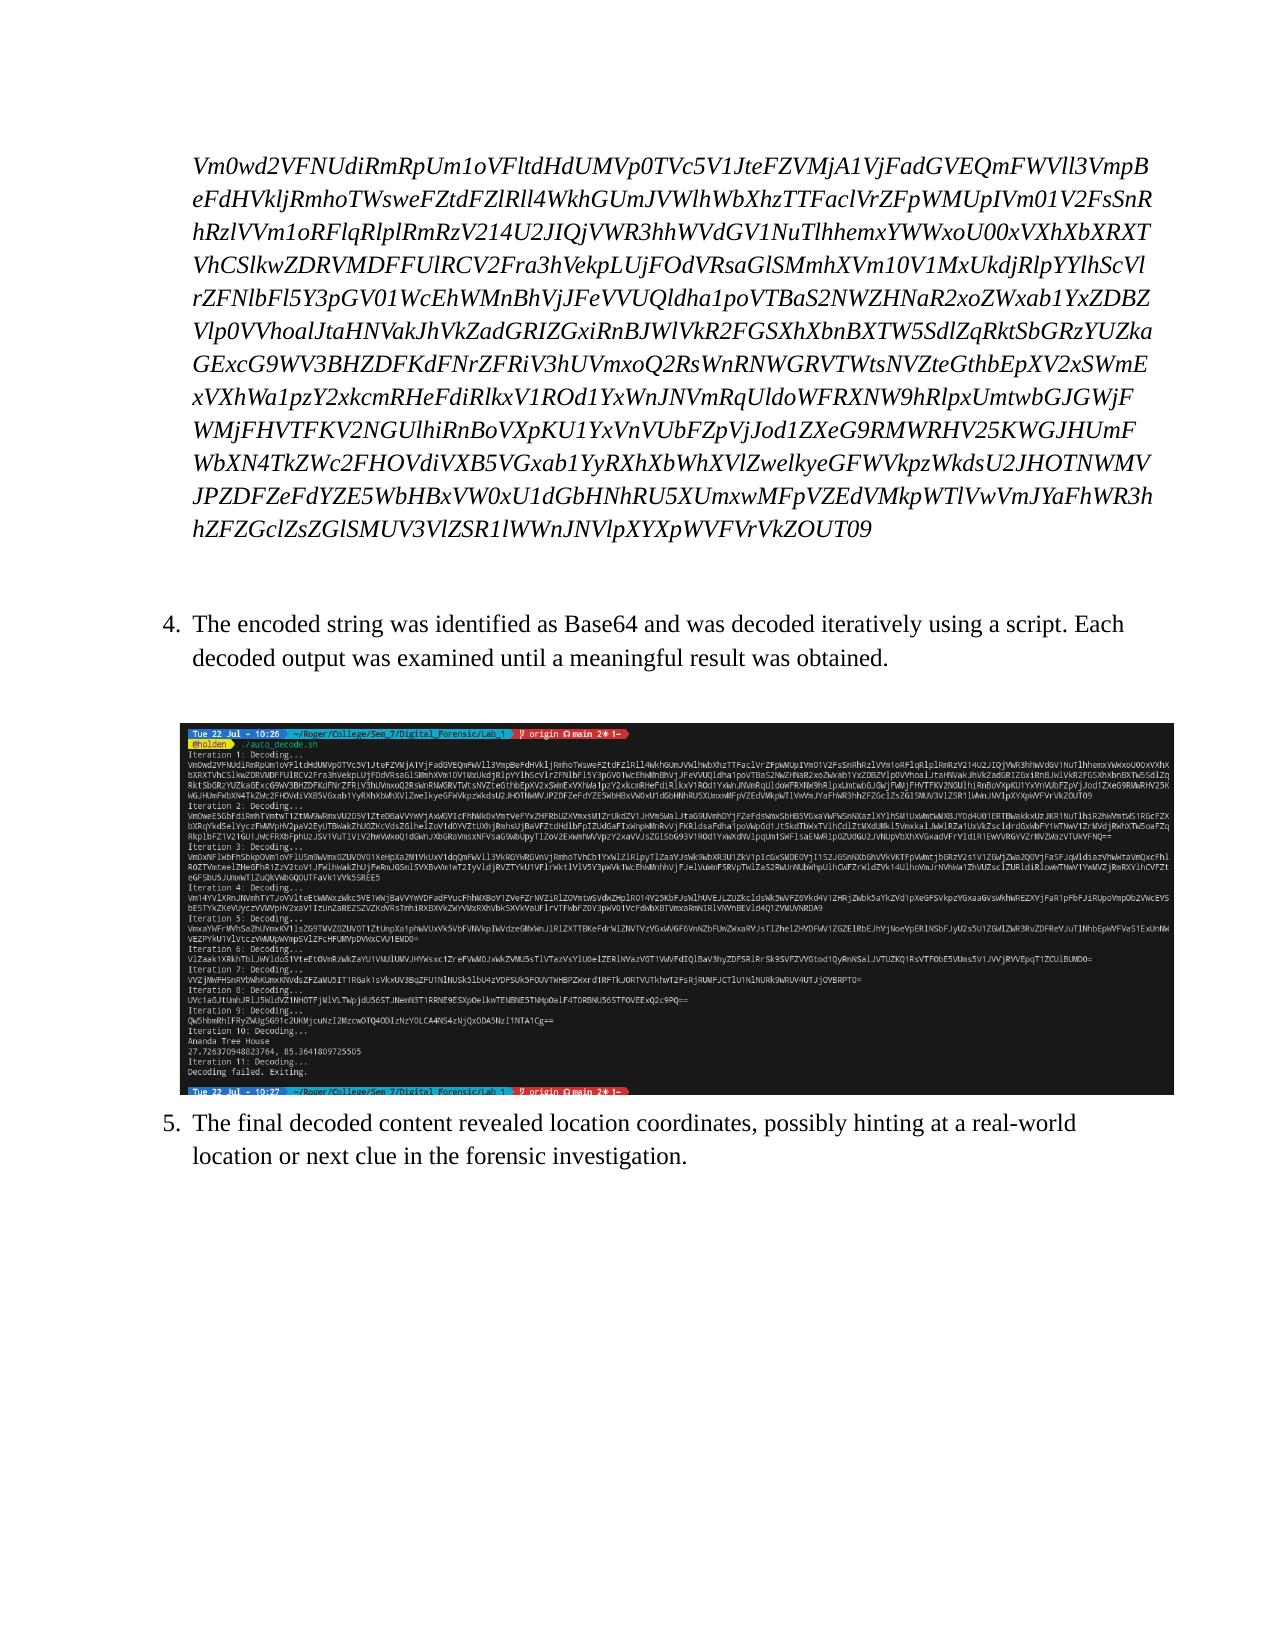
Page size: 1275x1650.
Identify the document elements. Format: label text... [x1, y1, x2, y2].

picture [179, 723, 1174, 1095]
list The final decoded content revealed location coordinates, possibly hinting at a real-world location or next clue in the forensic investigation. [162, 1108, 1157, 1203]
list Vm0wd2VFNUdiRmRpUm1oVFltdHdUMVp0TVc5V1JteFZVMjA1VjFadGVEQmFWVll3VmpBeFdHVkljRmhoTWsweFZtdFZlRll4WkhGUmJVWlhWbXhzTTFaclVrZFpWMUpIVm01V2FsSnRhRzlVVm1oRFlqRlplRmRzV214U2JIQjVWR3hhWVdGV1NuTlhhemxYWWxoU00xVXhXbXRXTVhCSlkwZDRVMDFFUlRCV2Fra3hVekpLUjFOdVRsaGlSMmhXVm10V1MxUkdjRlpYYlhScVlrZFNlbFl5Y3pGV01WcEhWMnBhVjJFeVVUQldha1poVTBaS2NWZHNaR2xoZWxab1YxZDBZVlp0VVhoalJtaHNVakJhVkZadGRIZGxiRnBJWlVkR2FGSXhXbnBXTW5SdlZqRktSbGRzYUZkaGExcG9WV3BHZDFKdFNrZFRiV3hUVmxoQ2RsWnRNWGRVTWtsNVZteGthbEpXV2xSWmExVXhWa1pzY2xkcmRHeFdiRlkxV1ROd1YxWnJNVmRqUldoWFRXNW9hRlpxUmtwbGJGWjFWMjFHVTFKV2NGUlhiRnBoVXpKU1YxVnVUbFZpVjJod1ZXeG9RMWRHV25KWGJHUmFWbXN4TkZWc2FHOVdiVXB5VGxab1YyRXhXbWhXVlZwelkyeGFWVkpzWkdsU2JHOTNWMVJPZDFZeFdYZE5WbHBxVW0xU1dGbHNhRU5XUmxwMFpVZEdVMkpWTlVwVmJYaFhWR3hhZFZGclZsZGlSMUV3VlZSR1lWWnJNVlpXYXpWVFVrVkZOUT09 [162, 118, 1157, 543]
list The encoded string was identified as Base64 and was decoded iteratively using a script. Each decoded output was examined until a meaningful result was obtained. [162, 609, 1157, 704]
